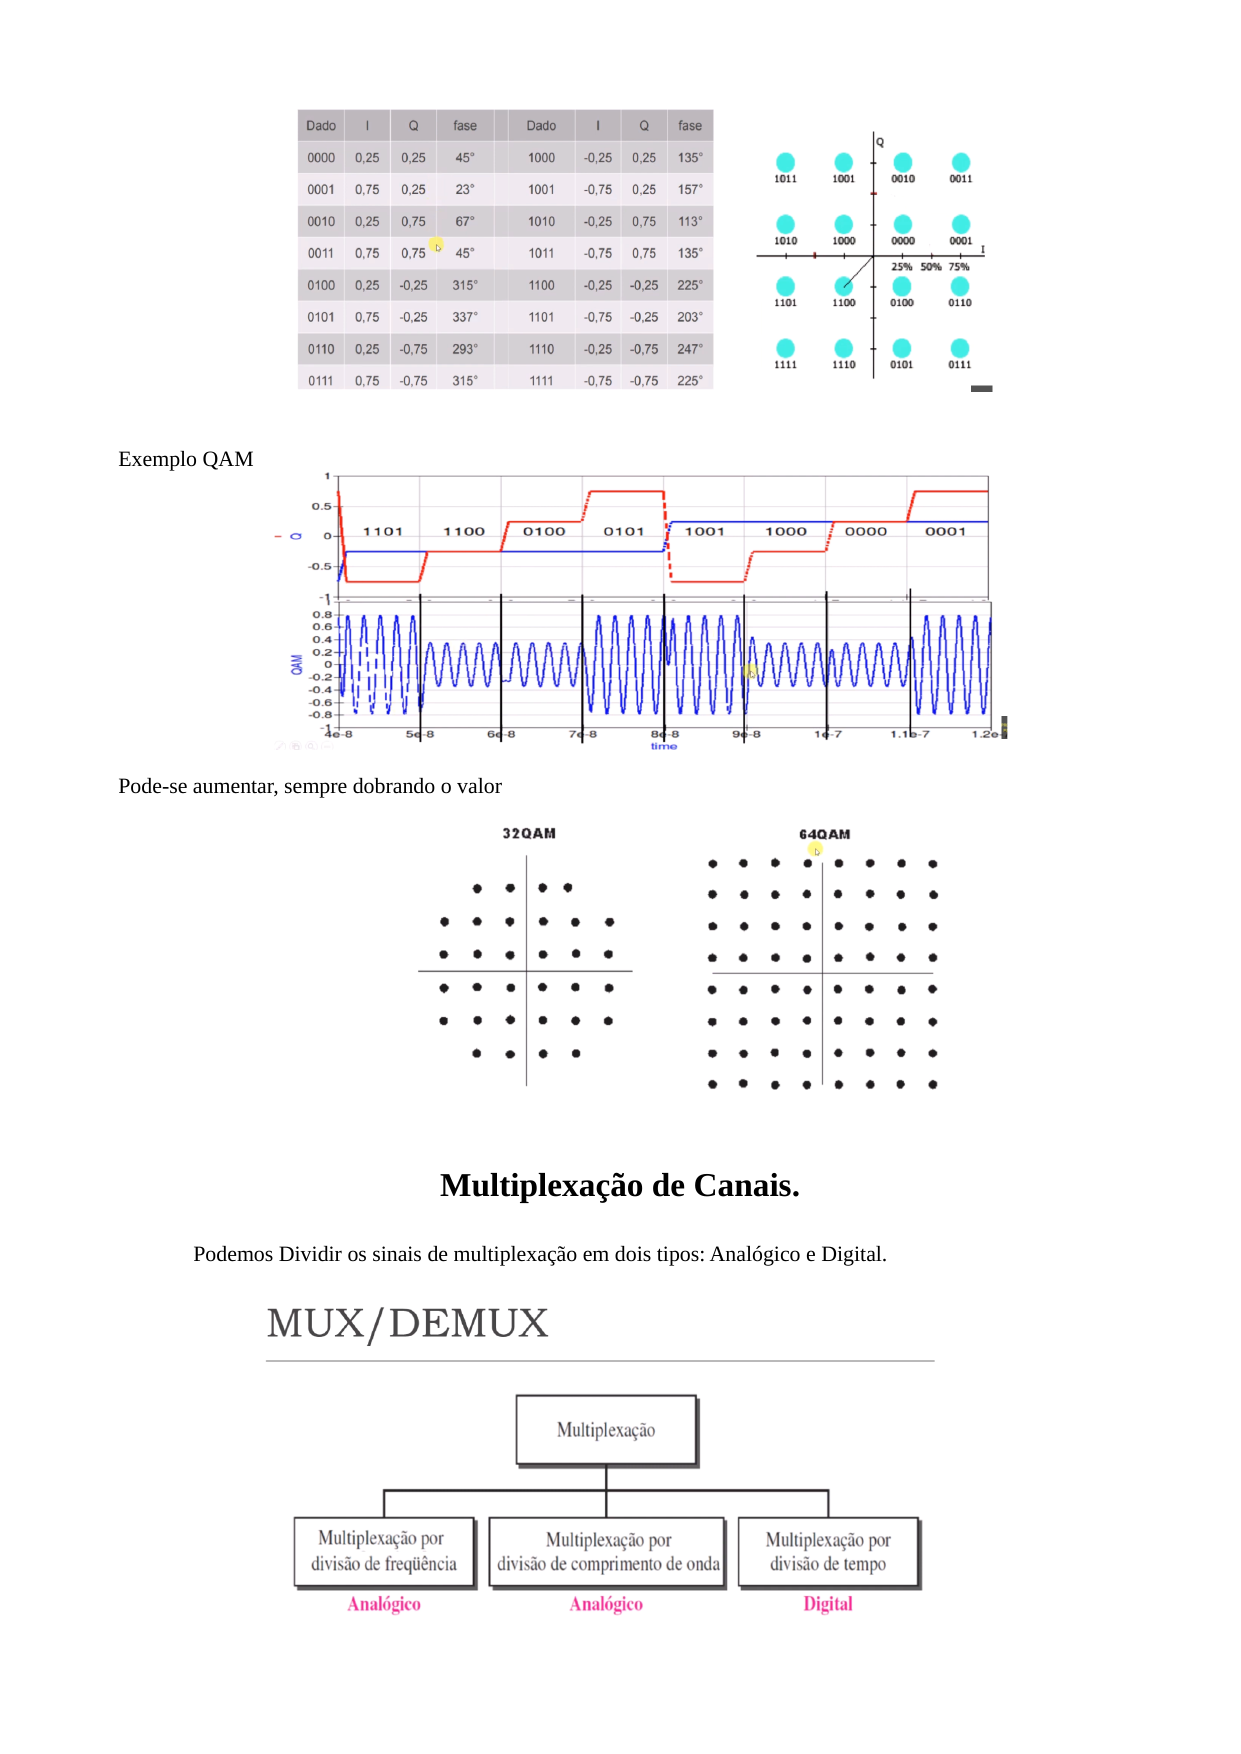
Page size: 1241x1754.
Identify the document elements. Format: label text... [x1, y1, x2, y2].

text Multiplexação de Canais. [118, 1165, 1122, 1203]
picture [257, 1295, 935, 1636]
text Pode-se aumentar, sempre dobrando o valor [118, 773, 1122, 799]
text Podemos Dividir os sinais de multiplexação em dois tipos: Analógico e Digital. [118, 1241, 1122, 1267]
picture [274, 471, 1008, 750]
text Exemplo QAM [118, 446, 1122, 471]
picture [385, 808, 977, 1099]
picture [291, 104, 997, 392]
